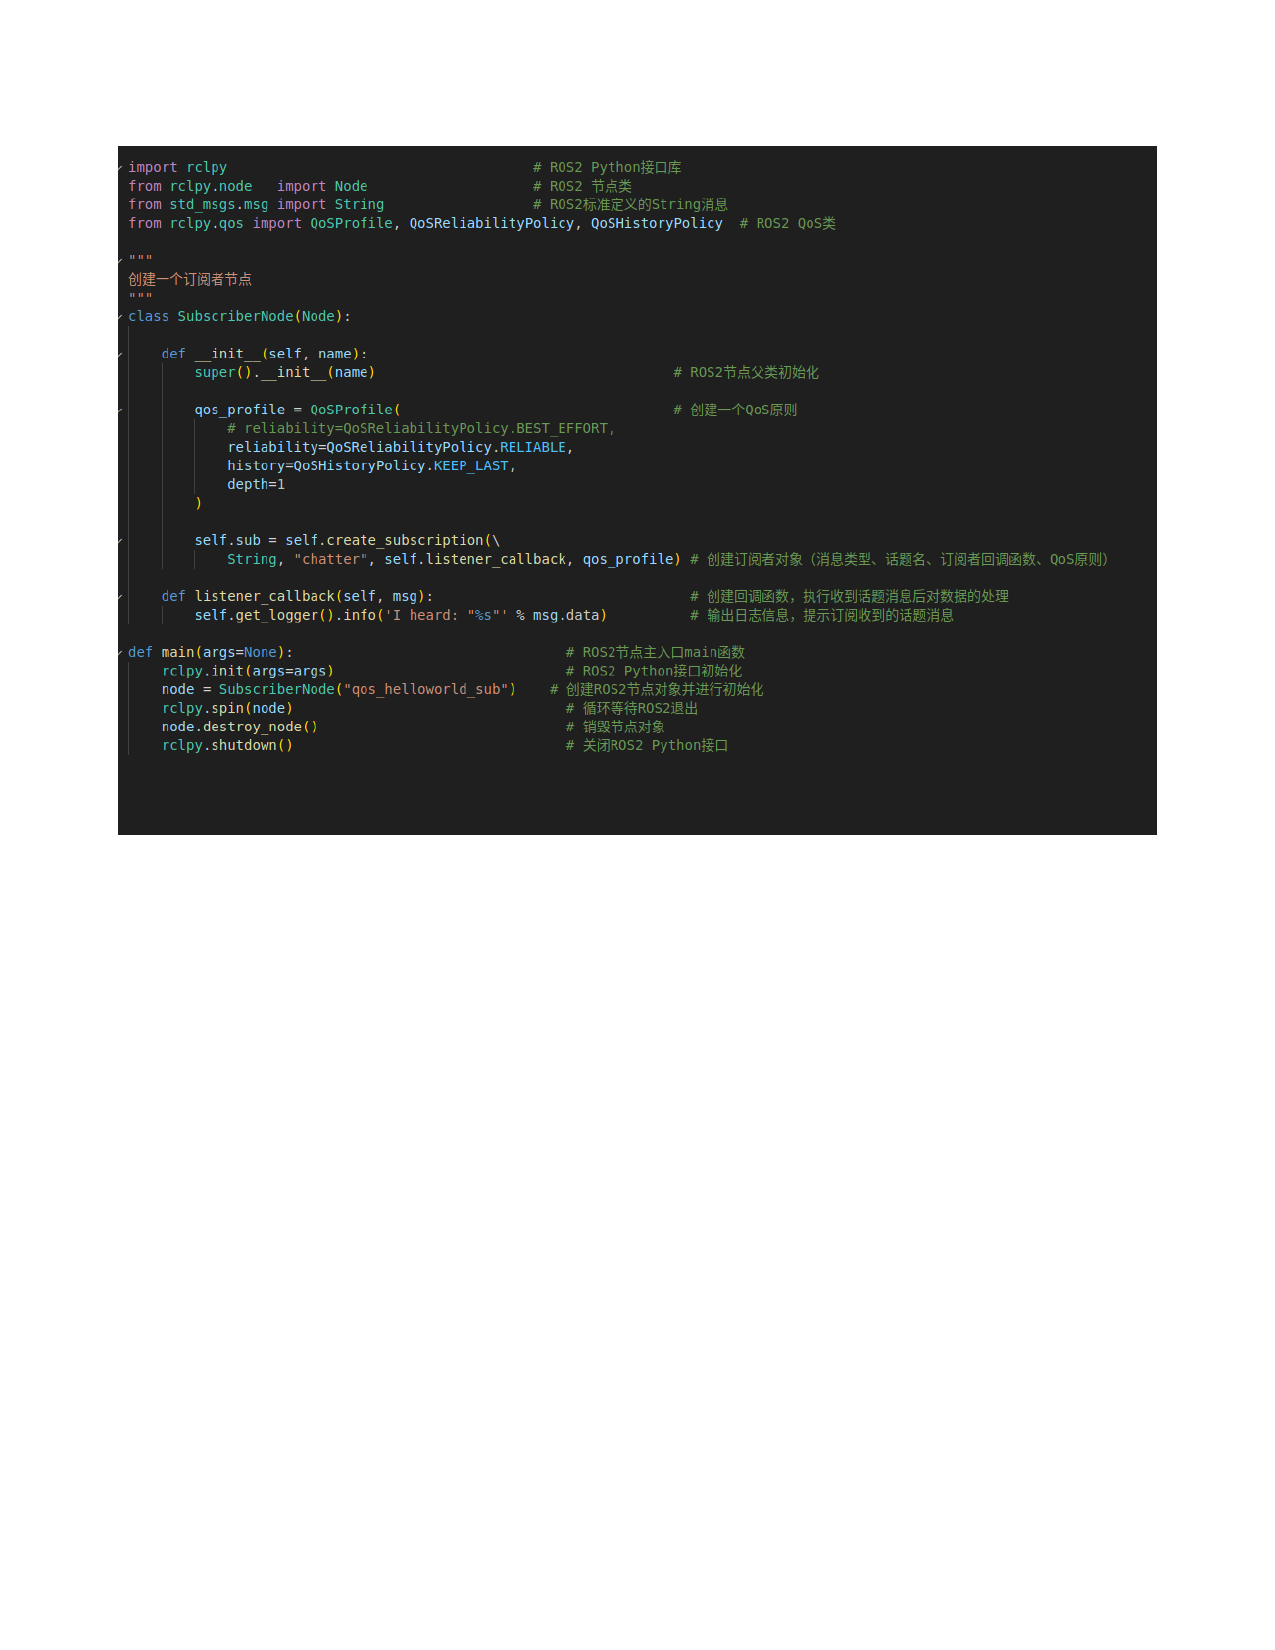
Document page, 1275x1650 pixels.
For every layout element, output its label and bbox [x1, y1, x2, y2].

picture [118, 146, 1157, 835]
